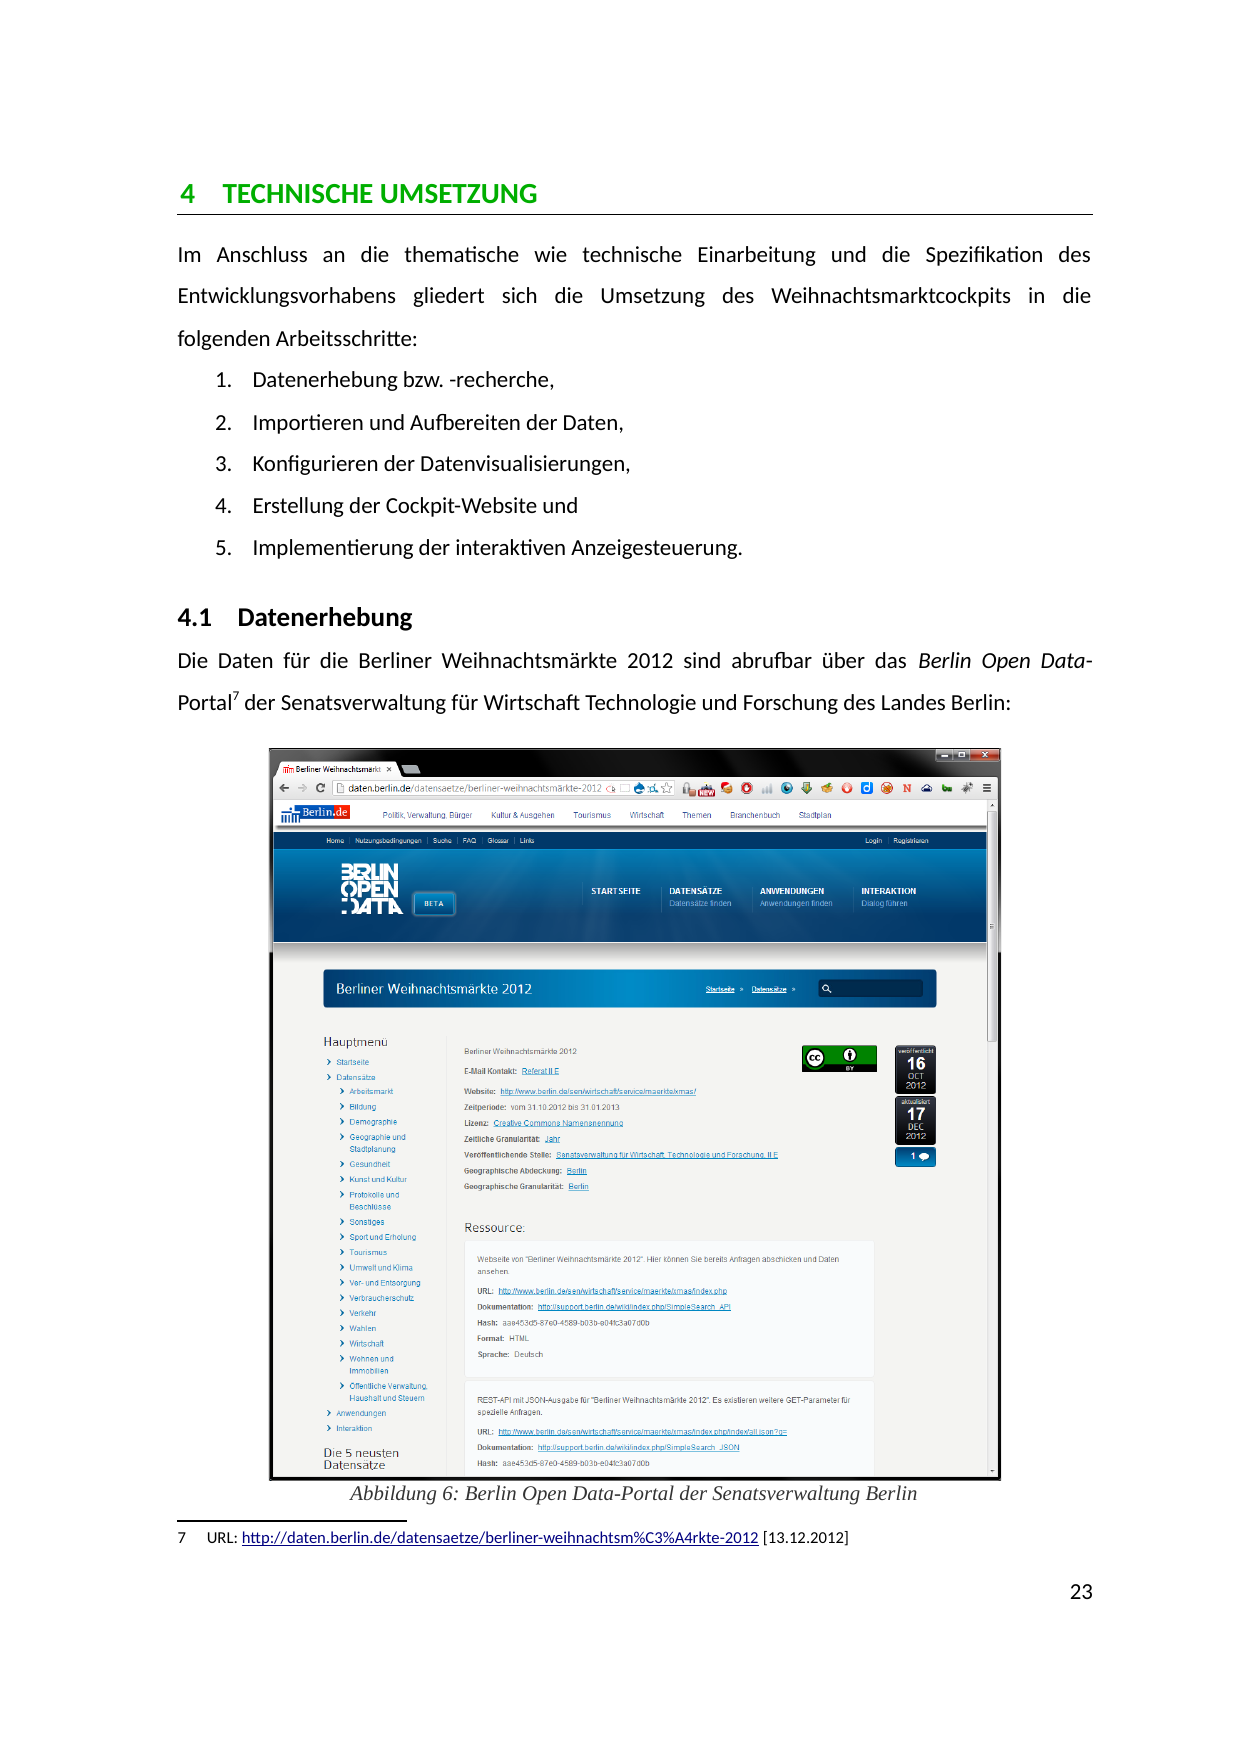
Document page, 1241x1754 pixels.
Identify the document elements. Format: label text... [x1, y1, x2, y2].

list Importieren und Aufbereiten der Daten, [215, 408, 1093, 436]
picture [268, 748, 1002, 1481]
list Implementierung der interaktiven Anzeigesteuerung. [215, 533, 1093, 562]
list Konfigurieren der Datenvisualisierungen, [215, 449, 1093, 478]
list Datenerhebung bzw. -recherche, [215, 366, 1093, 394]
text URL: http://daten.berlin.de/datensaetze/berliner-weihnachtsm%C3%A4rkte-2012 [13.12.2012] [177, 1527, 1093, 1547]
list Erstellung der Cockpit-Website und [215, 492, 1093, 519]
subtitle Technische Umsetzung [177, 172, 1093, 214]
subtitle Datenerhebung [177, 601, 1093, 633]
text Die Daten für die Berliner Weihnachtsmärkte 2012 sind abrufbar über das Berlin Open Data-Portal der Senatsverwaltung für Wirtschaft Technologie und Forschung des Landes Berlin: [177, 646, 1093, 716]
text Im Anschluss an die thematische wie technische Einarbeitung und die Spezifikation des Entwicklungsvorhabens gliedert sich die Umsetzung des Weihnachtsmarktcockpits in die folgenden Arbeitsschritte: [177, 240, 1093, 352]
text Abbildung 6: Berlin Open Data-Portal der Senatsverwaltung Berlin [177, 748, 1093, 1505]
